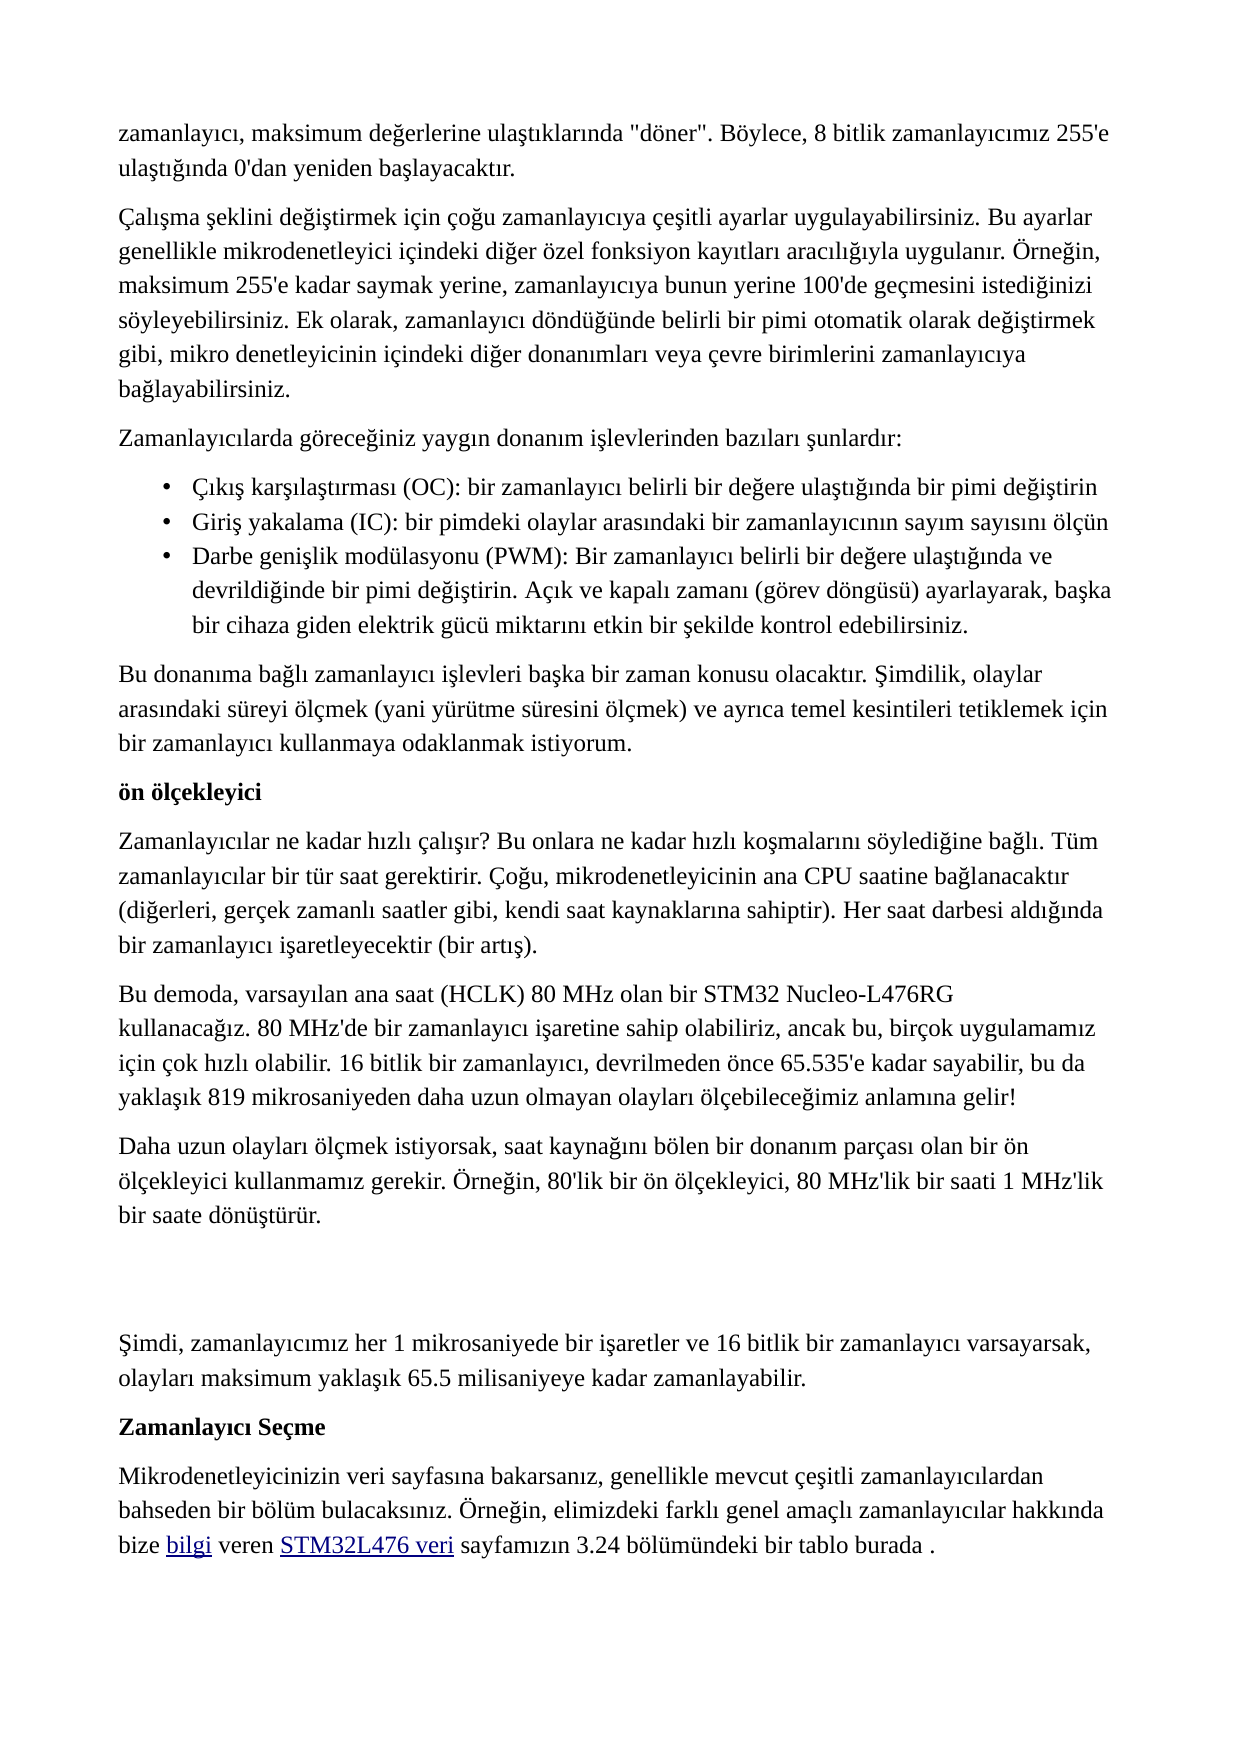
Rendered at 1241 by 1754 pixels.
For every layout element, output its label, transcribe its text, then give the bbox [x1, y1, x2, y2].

text Zamanlayıcılarda göreceğiniz yaygın donanım işlevlerinden bazıları şunlardır: [118, 423, 1122, 452]
text Mikrodenetleyicinizin veri sayfasına bakarsanız, genellikle mevcut çeşitli zamanlayıcılardan bahseden bir bölüm bulacaksınız. Örneğin, elimizdeki farklı genel amaçlı zamanlayıcılar hakkında bize bilgi veren STM32L476 veri sayfamızın 3.24 bölümündeki bir tablo burada . [118, 1461, 1122, 1559]
text Zamanlayıcı Seçme [118, 1412, 1122, 1441]
list Çıkış karşılaştırması (OC): bir zamanlayıcı belirli bir değere ulaştığında bir pimi değiştirin [162, 472, 1122, 501]
text zamanlayıcı, maksimum değerlerine ulaştıklarında "döner". Böylece, 8 bitlik zamanlayıcımız 255'e ulaştığında 0'dan yeniden başlayacaktır. [118, 118, 1122, 181]
list Giriş yakalama (IC): bir pimdeki olaylar arasındaki bir zamanlayıcının sayım sayısını ölçün [162, 507, 1122, 535]
text Bu donanıma bağlı zamanlayıcı işlevleri başka bir zaman konusu olacaktır. Şimdilik, olaylar arasındaki süreyi ölçmek (yani yürütme süresini ölçmek) ve ayrıca temel kesintileri tetiklemek için bir zamanlayıcı kullanmaya odaklanmak istiyorum. [118, 659, 1122, 757]
text ön ölçekleyici [118, 777, 1122, 806]
text Çalışma şeklini değiştirmek için çoğu zamanlayıcıya çeşitli ayarlar uygulayabilirsiniz. Bu ayarlar genellikle mikrodenetleyici içindeki diğer özel fonksiyon kayıtları aracılığıyla uygulanır. Örneğin, maksimum 255'e kadar saymak yerine, zamanlayıcıya bunun yerine 100'de geçmesini istediğinizi söyleyebilirsiniz. Ek olarak, zamanlayıcı döndüğünde belirli bir pimi otomatik olarak değiştirmek gibi, mikro denetleyicinin içindeki diğer donanımları veya çevre birimlerini zamanlayıcıya bağlayabilirsiniz. [118, 202, 1122, 403]
text Bu demoda, varsayılan ana saat (HCLK) 80 MHz olan bir STM32 Nucleo-L476RG kullanacağız. 80 MHz'de bir zamanlayıcı işaretine sahip olabiliriz, ancak bu, birçok uygulamamız için çok hızlı olabilir. 16 bitlik bir zamanlayıcı, devrilmeden önce 65.535'e kadar sayabilir, bu da yaklaşık 819 mikrosaniyeden daha uzun olmayan olayları ölçebileceğimiz anlamına gelir! [118, 979, 1122, 1111]
text Zamanlayıcılar ne kadar hızlı çalışır? Bu onlara ne kadar hızlı koşmalarını söylediğine bağlı. Tüm zamanlayıcılar bir tür saat gerektirir. Çoğu, mikrodenetleyicinin ana CPU saatine bağlanacaktır (diğerleri, gerçek zamanlı saatler gibi, kendi saat kaynaklarına sahiptir). Her saat darbesi aldığında bir zamanlayıcı işaretleyecektir (bir artış). [118, 826, 1122, 958]
text Daha uzun olayları ölçmek istiyorsak, saat kaynağını bölen bir donanım parçası olan bir ön ölçekleyici kullanmamız gerekir. Örneğin, 80'lik bir ön ölçekleyici, 80 MHz'lik bir saati 1 MHz'lik bir saate dönüştürür. [118, 1131, 1122, 1229]
text Şimdi, zamanlayıcımız her 1 mikrosaniyede bir işaretler ve 16 bitlik bir zamanlayıcı varsayarsak, olayları maksimum yaklaşık 65.5 milisaniyeye kadar zamanlayabilir. [118, 1328, 1122, 1392]
list Darbe genişlik modülasyonu (PWM): Bir zamanlayıcı belirli bir değere ulaştığında ve devrildiğinde bir pimi değiştirin. Açık ve kapalı zamanı (görev döngüsü) ayarlayarak, başka bir cihaza giden elektrik gücü miktarını etkin bir şekilde kontrol edebilirsiniz. [162, 541, 1122, 639]
